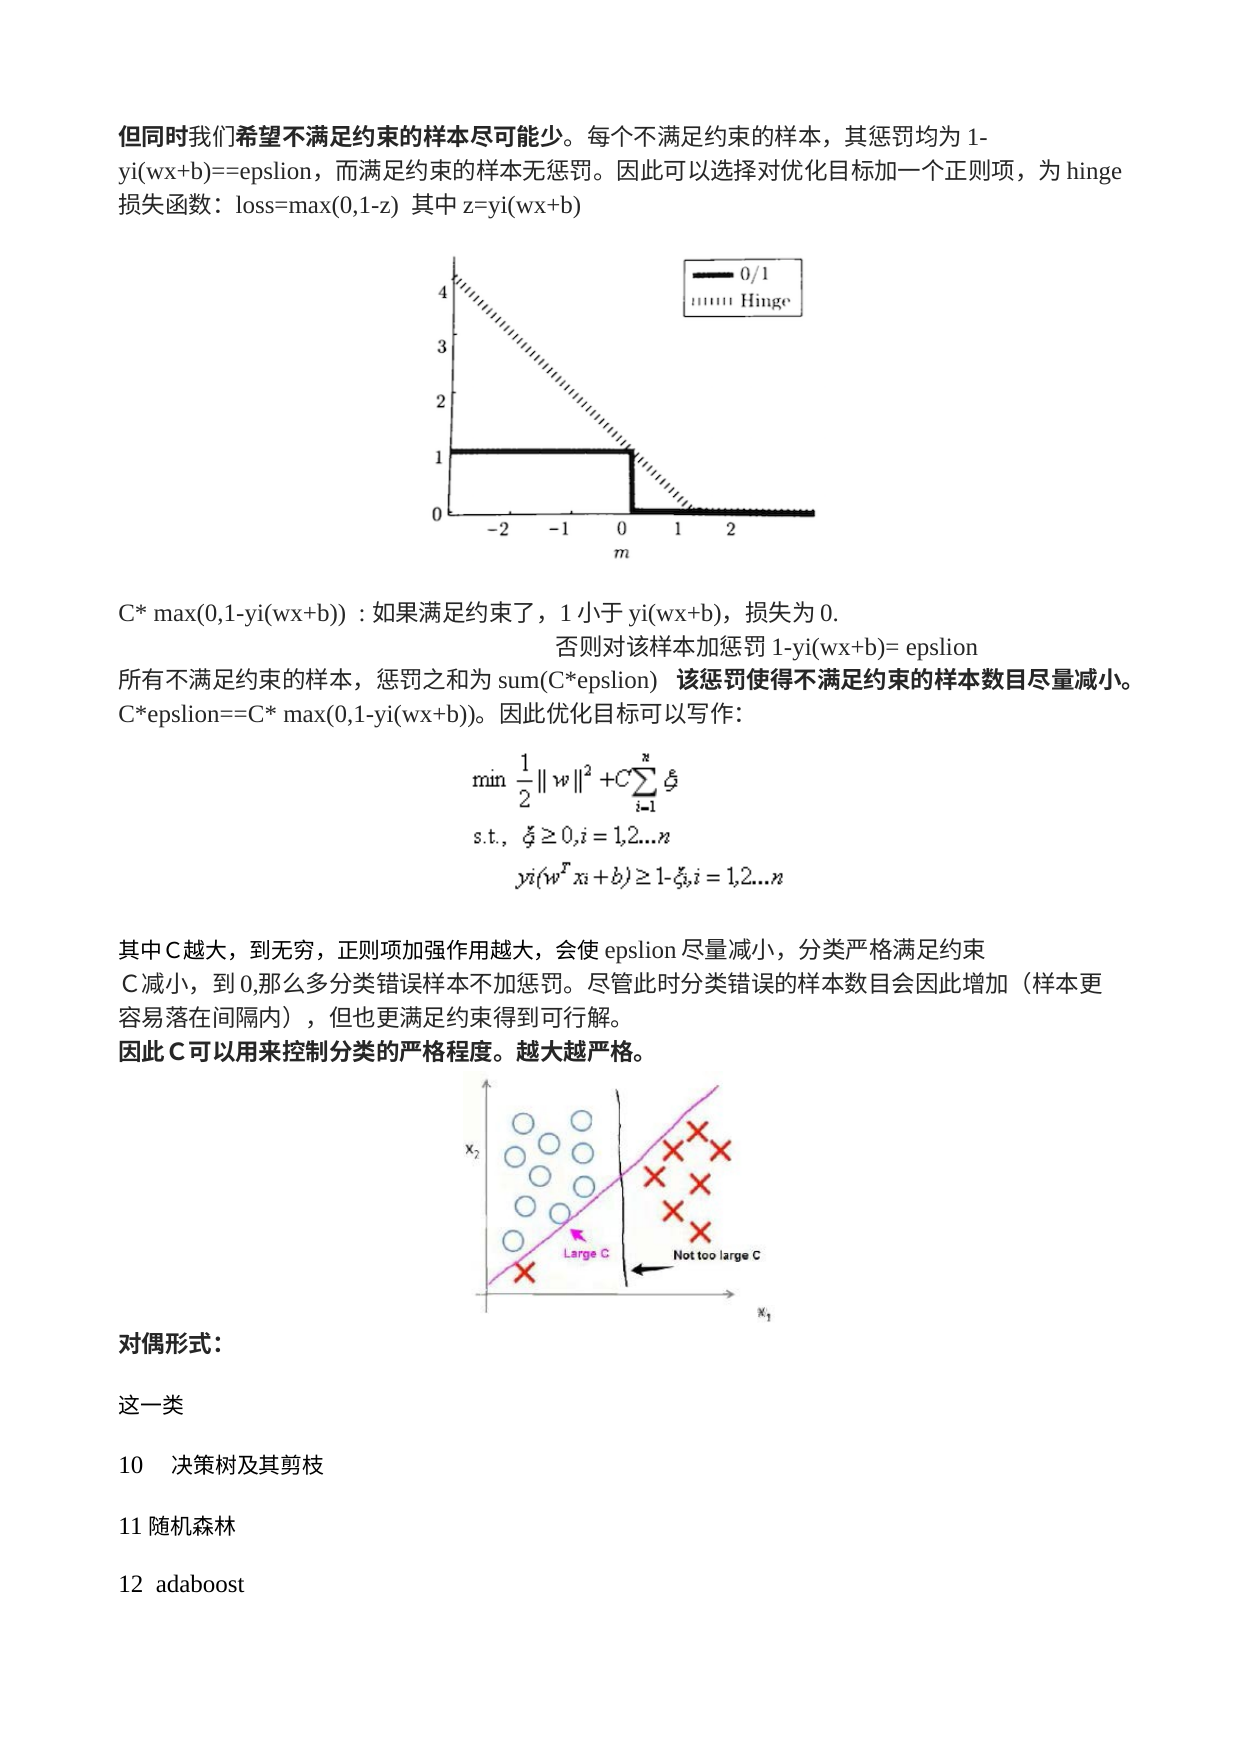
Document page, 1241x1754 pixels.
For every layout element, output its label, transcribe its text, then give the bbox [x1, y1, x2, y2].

text 12 adaboost [118, 1569, 1122, 1598]
text 因此Ｃ可以用来控制分类的严格程度。越大越严格。 [118, 1033, 1122, 1067]
text C*epslion==C* max(0,1-yi(wx+b))。因此优化目标可以写作： [118, 696, 1122, 729]
text 这一类 [118, 1388, 1122, 1420]
text 否则对该样本加惩罚1-yi(wx+b)= epslion [118, 628, 1122, 662]
picture [471, 746, 789, 927]
text Ｃ减小，到0,那么多分类错误样本不加惩罚。尽管此时分类错误的样本数目会因此增加（样本更容易落在间隔内），但也更满足约束得到可行解。 [118, 965, 1122, 1033]
picture [463, 1071, 778, 1328]
text 11 随机森林 [118, 1509, 1122, 1541]
text 所有不满足约束的样本，惩罚之和为sum(C*epslion) 该惩罚使得不满足约束的样本数目尽量减小。 [118, 662, 1122, 696]
text C* max(0,1-yi(wx+b)) : 如果满足约束了，1小于yi(wx+b)，损失为0. [118, 594, 1122, 628]
text 对偶形式： [118, 1325, 1122, 1359]
text 但同时我们希望不满足约束的样本尽可能少。每个不满足约束的样本，其惩罚均为1-yi(wx+b)==epslion，而满足约束的样本无惩罚。因此可以选择对优化目标加一个正则项，为hinge损失函数：loss=max(0,1-z) 其中z=yi(wx+b) [118, 118, 1122, 220]
text 其中Ｃ越大，到无穷，正则项加强作用越大，会使 epslion尽量减小，分类严格满足约束 [118, 931, 1122, 965]
text 10 决策树及其剪枝 [118, 1448, 1122, 1480]
picture [410, 228, 830, 566]
